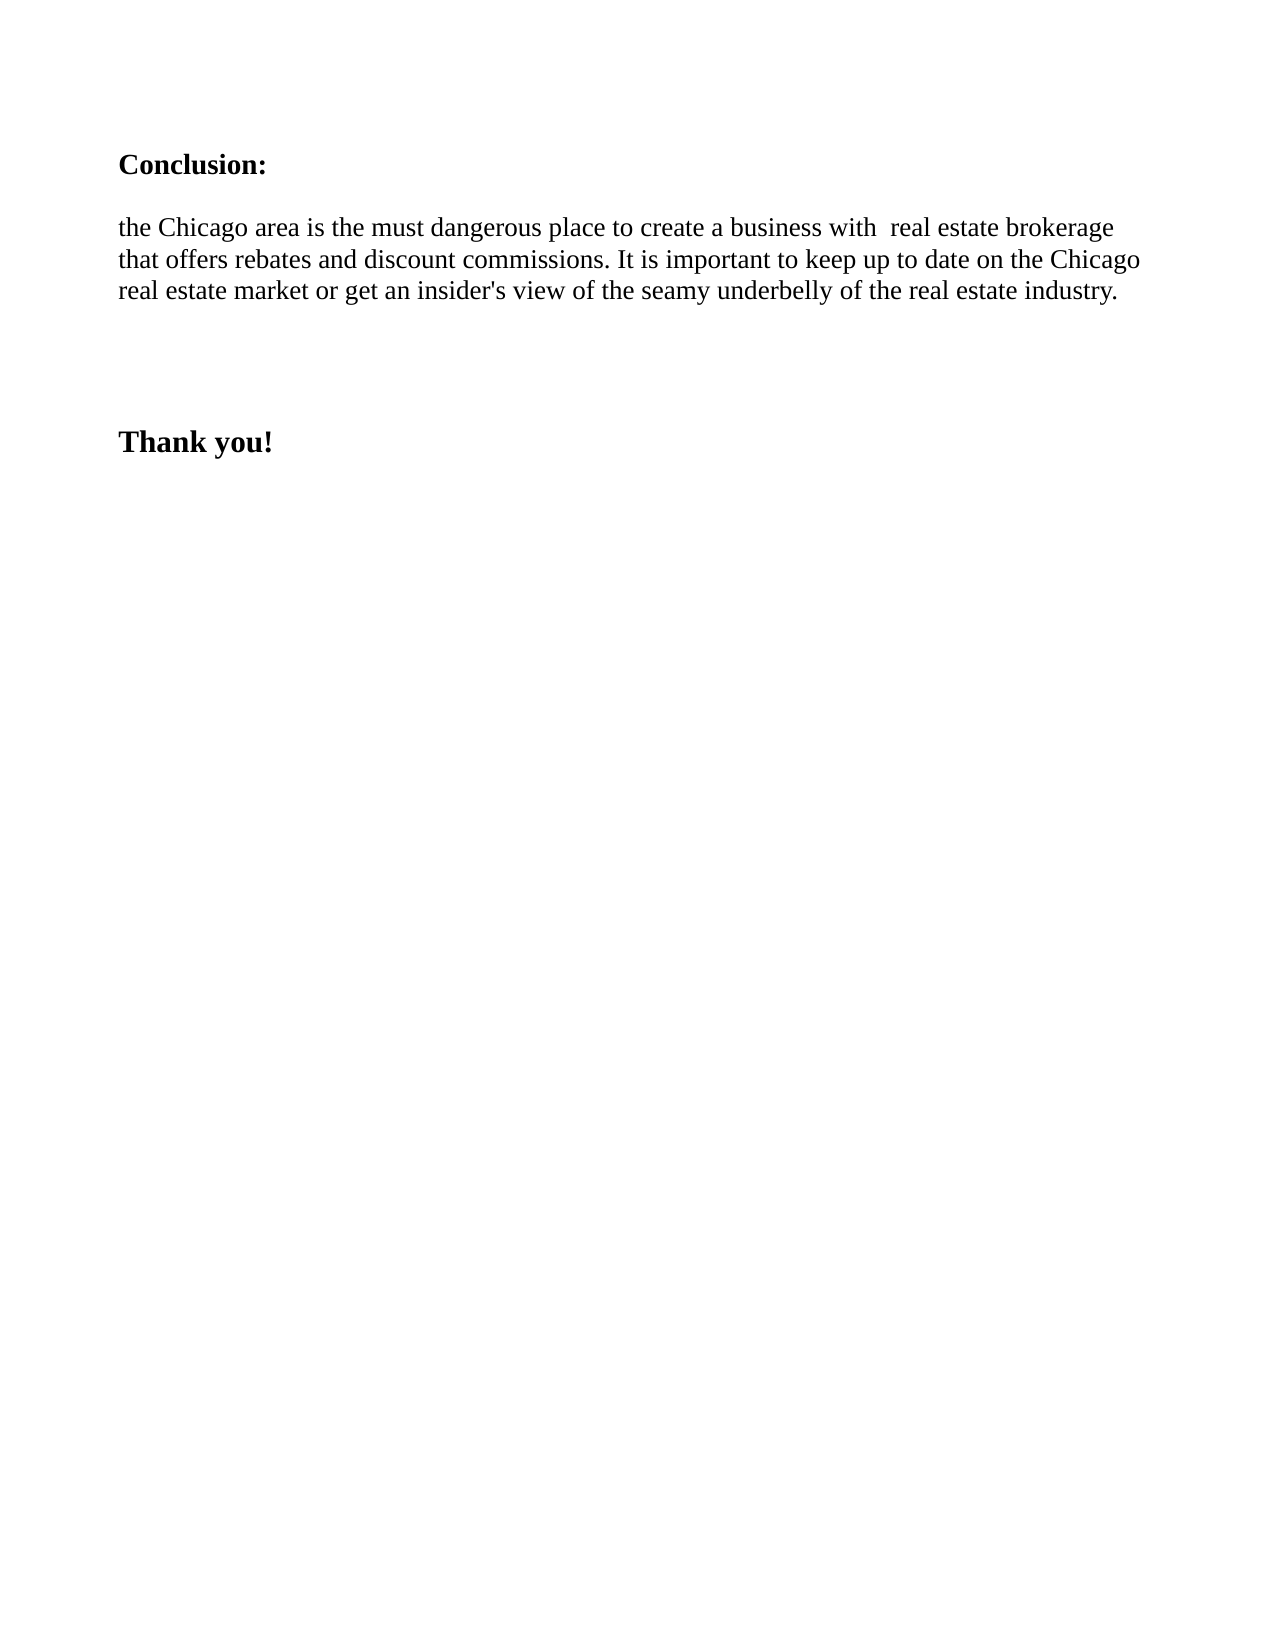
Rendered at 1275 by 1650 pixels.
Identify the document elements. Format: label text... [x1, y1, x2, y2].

text the Chicago area is the must dangerous place to create a business with real estate brokerage that offers rebates and discount commissions. It is important to keep up to date on the Chicago real estate market or get an insider's view of the seamy underbelly of the real estate industry. [118, 212, 1157, 305]
text Conclusion: [118, 147, 1157, 180]
text Thank you! [118, 423, 1157, 459]
